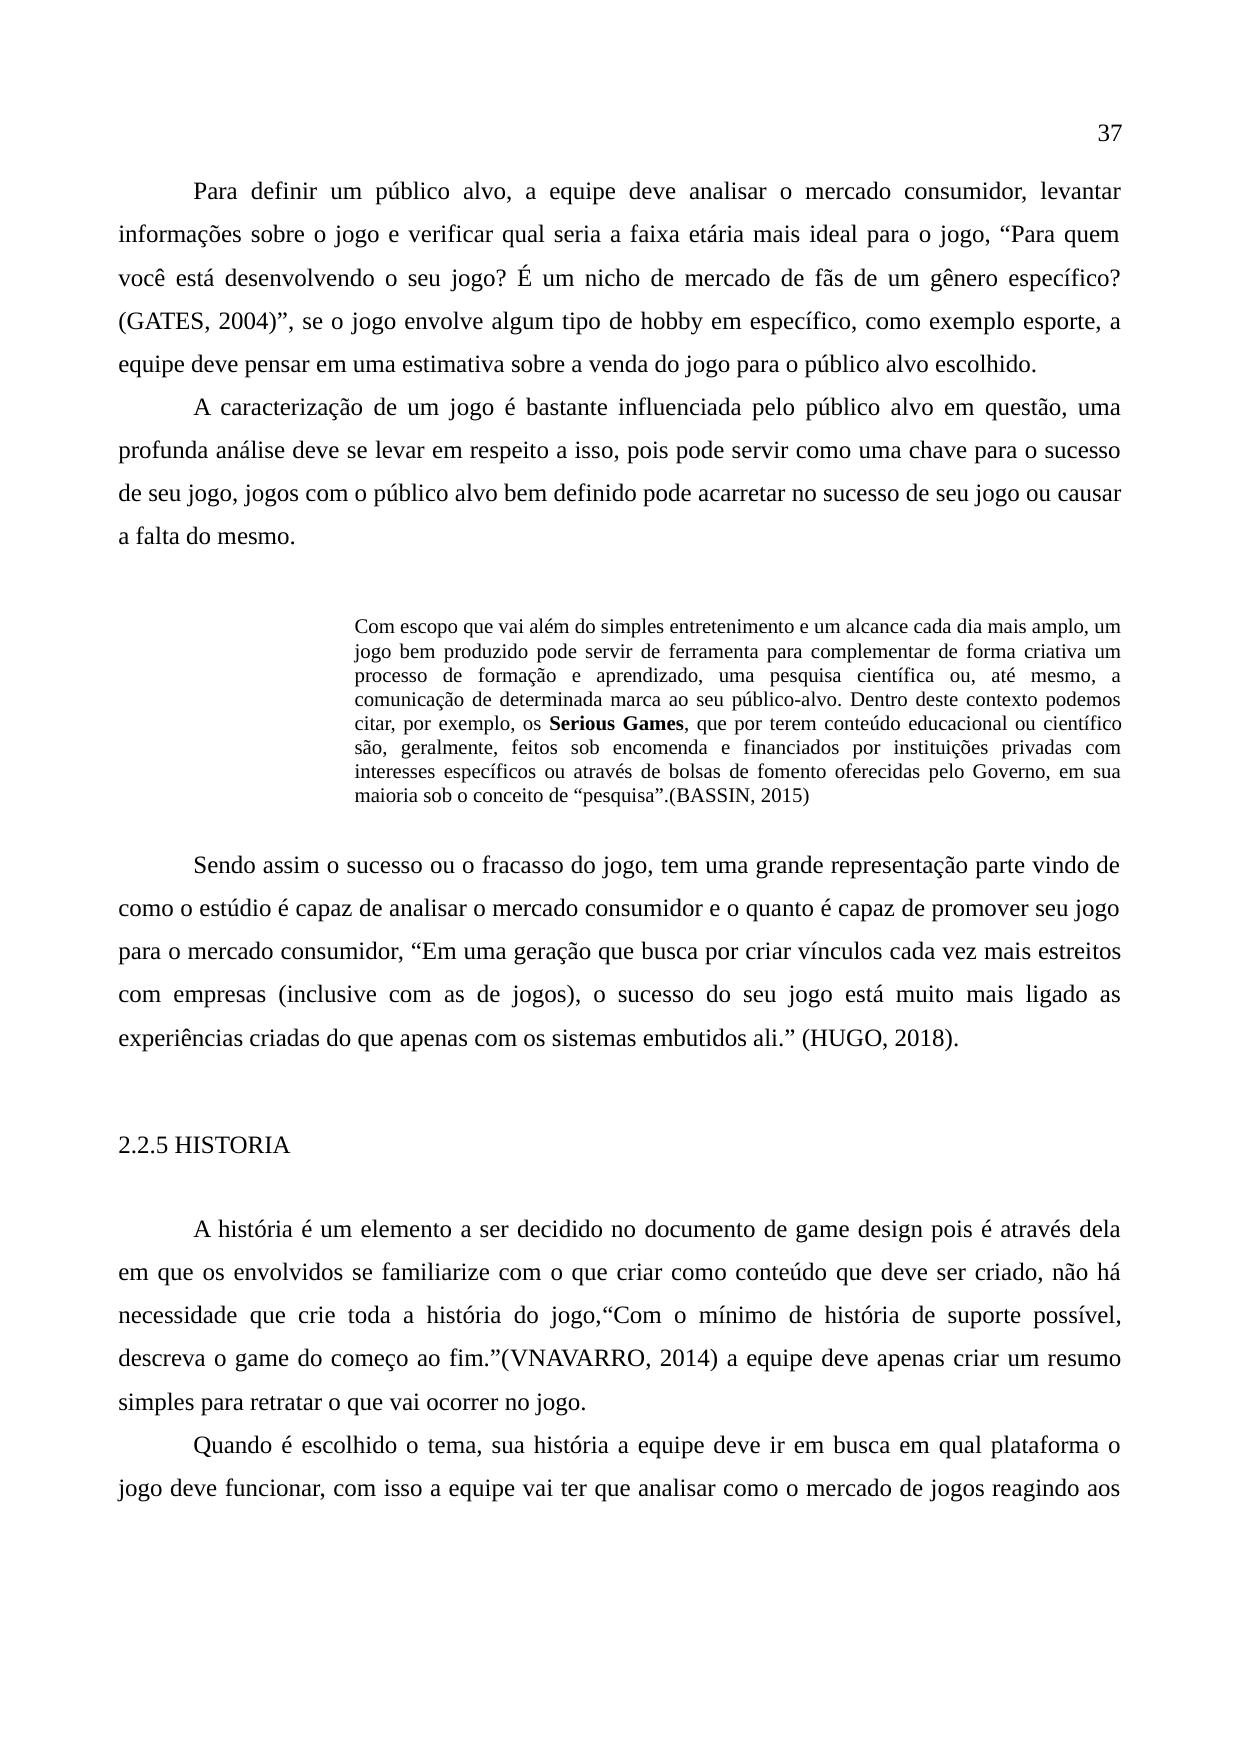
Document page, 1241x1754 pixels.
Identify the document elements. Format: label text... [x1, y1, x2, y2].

text Sendo assim o sucesso ou o fracasso do jogo, tem uma grande representação parte vindo de como o estúdio é capaz de analisar o mercado consumidor e o quanto é capaz de promover seu jogo para o mercado consumidor, “Em uma geração que busca por criar vínculos cada vez mais estreitos com empresas (inclusive com as de jogos), o sucesso do seu jogo está muito mais ligado as experiências criadas do que apenas com os sistemas embutidos ali.” (HUGO, 2018). [118, 850, 1122, 1051]
text Para definir um público alvo, a equipe deve analisar o mercado consumidor, levantar informações sobre o jogo e verificar qual seria a faixa etária mais ideal para o jogo, “Para quem você está desenvolvendo o seu jogo? É um nicho de mercado de fãs de um gênero específico?(GATES, 2004)”, se o jogo envolve algum tipo de hobby em específico, como exemplo esporte, a equipe deve pensar em uma estimativa sobre a venda do jogo para o público alvo escolhido. [118, 176, 1122, 378]
text Com escopo que vai além do simples entretenimento e um alcance cada dia mais amplo, um jogo bem produzido pode servir de ferramenta para complementar de forma criativa um processo de formação e aprendizado, uma pesquisa científica ou, até mesmo, a comunicação de determinada marca ao seu público-alvo. Dentro deste contexto podemos citar, por exemplo, os Serious Games, que por terem conteúdo educacional ou científico são, geralmente, feitos sob encomenda e financiados por instituições privadas com interesses específicos ou através de bolsas de fomento oferecidas pelo Governo, em sua maioria sob o conceito de “pesquisa”.(Bassin, 2015) [354, 614, 1122, 807]
subtitle 2.2.5 HISTORIA [118, 1130, 1122, 1158]
text A caracterização de um jogo é bastante influenciada pelo público alvo em questão, uma profunda análise deve se levar em respeito a isso, pois pode servir como uma chave para o sucesso de seu jogo, jogos com o público alvo bem definido pode acarretar no sucesso de seu jogo ou causar a falta do mesmo. [118, 392, 1122, 550]
text Quando é escolhido o tema, sua história a equipe deve ir em busca em qual plataforma o jogo deve funcionar, com isso a equipe vai ter que analisar como o mercado de jogos reagindo aos [118, 1430, 1122, 1502]
text A história é um elemento a ser decidido no documento de game design pois é através dela em que os envolvidos se familiarize com o que criar como conteúdo que deve ser criado, não há necessidade que crie toda a história do jogo,“Com o mínimo de história de suporte possível, descreva o game do começo ao fim.”(vnavarro, 2014) a equipe deve apenas criar um resumo simples para retratar o que vai ocorrer no jogo. [118, 1214, 1122, 1415]
